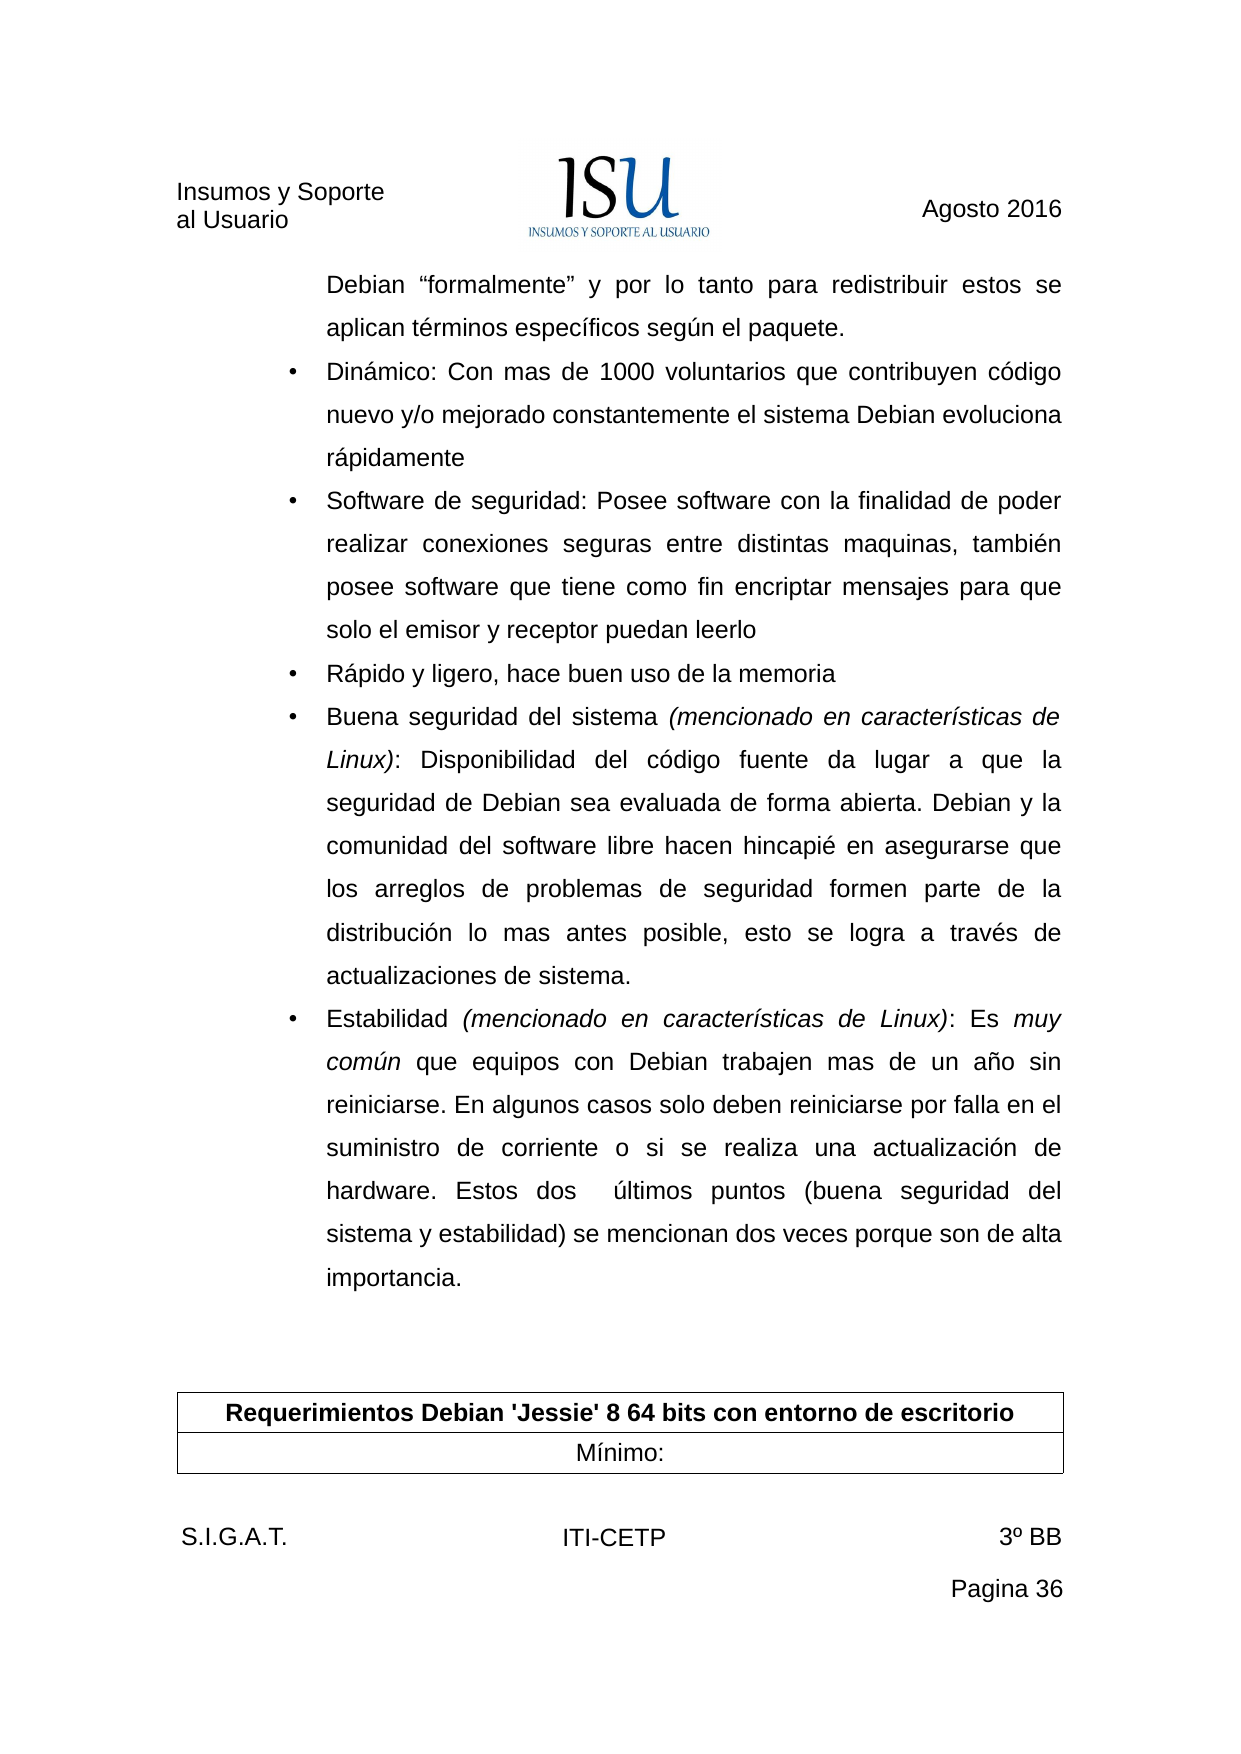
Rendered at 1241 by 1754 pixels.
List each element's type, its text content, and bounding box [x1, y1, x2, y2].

list Dinámico: Con mas de 1000 voluntarios que contribuyen código nuevo y/o mejorado constantemente el sistema Debian evoluciona rápidamente [288, 356, 1063, 472]
list Rápido y ligero, hace buen uso de la memoria [288, 658, 1063, 687]
list Estabilidad (mencionado en características de Linux): Es muy común que equipos con Debian trabajen mas de un año sin reiniciarse. En algunos casos solo deben reiniciarse por falla en el suministro de corriente o si se realiza una actualización de hardware. Estos dos últimos puntos (buena seguridad del sistema y estabilidad) se mencionan dos veces porque son de alta importancia. [288, 1004, 1063, 1291]
table_header Requerimientos Debian 'Jessie' 8 64 bits con entorno de escritorio [178, 1393, 1063, 1432]
list Software de seguridad: Posee software con la finalidad de poder realizar conexiones seguras entre distintas maquinas, también posee software que tiene como fin encriptar mensajes para que solo el emisor y receptor puedan leerlo [288, 486, 1063, 644]
table_cell Mínimo: [178, 1433, 1063, 1473]
list Buena seguridad del sistema (mencionado en características de Linux): Disponibilidad del código fuente da lugar a que la seguridad de Debian sea evaluada de forma abierta. Debian y la comunidad del software libre hacen hincapié en asegurarse que los arreglos de problemas de seguridad formen parte de la distribución lo mas antes posible, esto se logra a través de actualizaciones de sistema. [288, 702, 1063, 989]
list Debian “formalmente” y por lo tanto para redistribuir estos se aplican términos específicos según el paquete. [288, 270, 1063, 342]
picture [517, 138, 723, 252]
